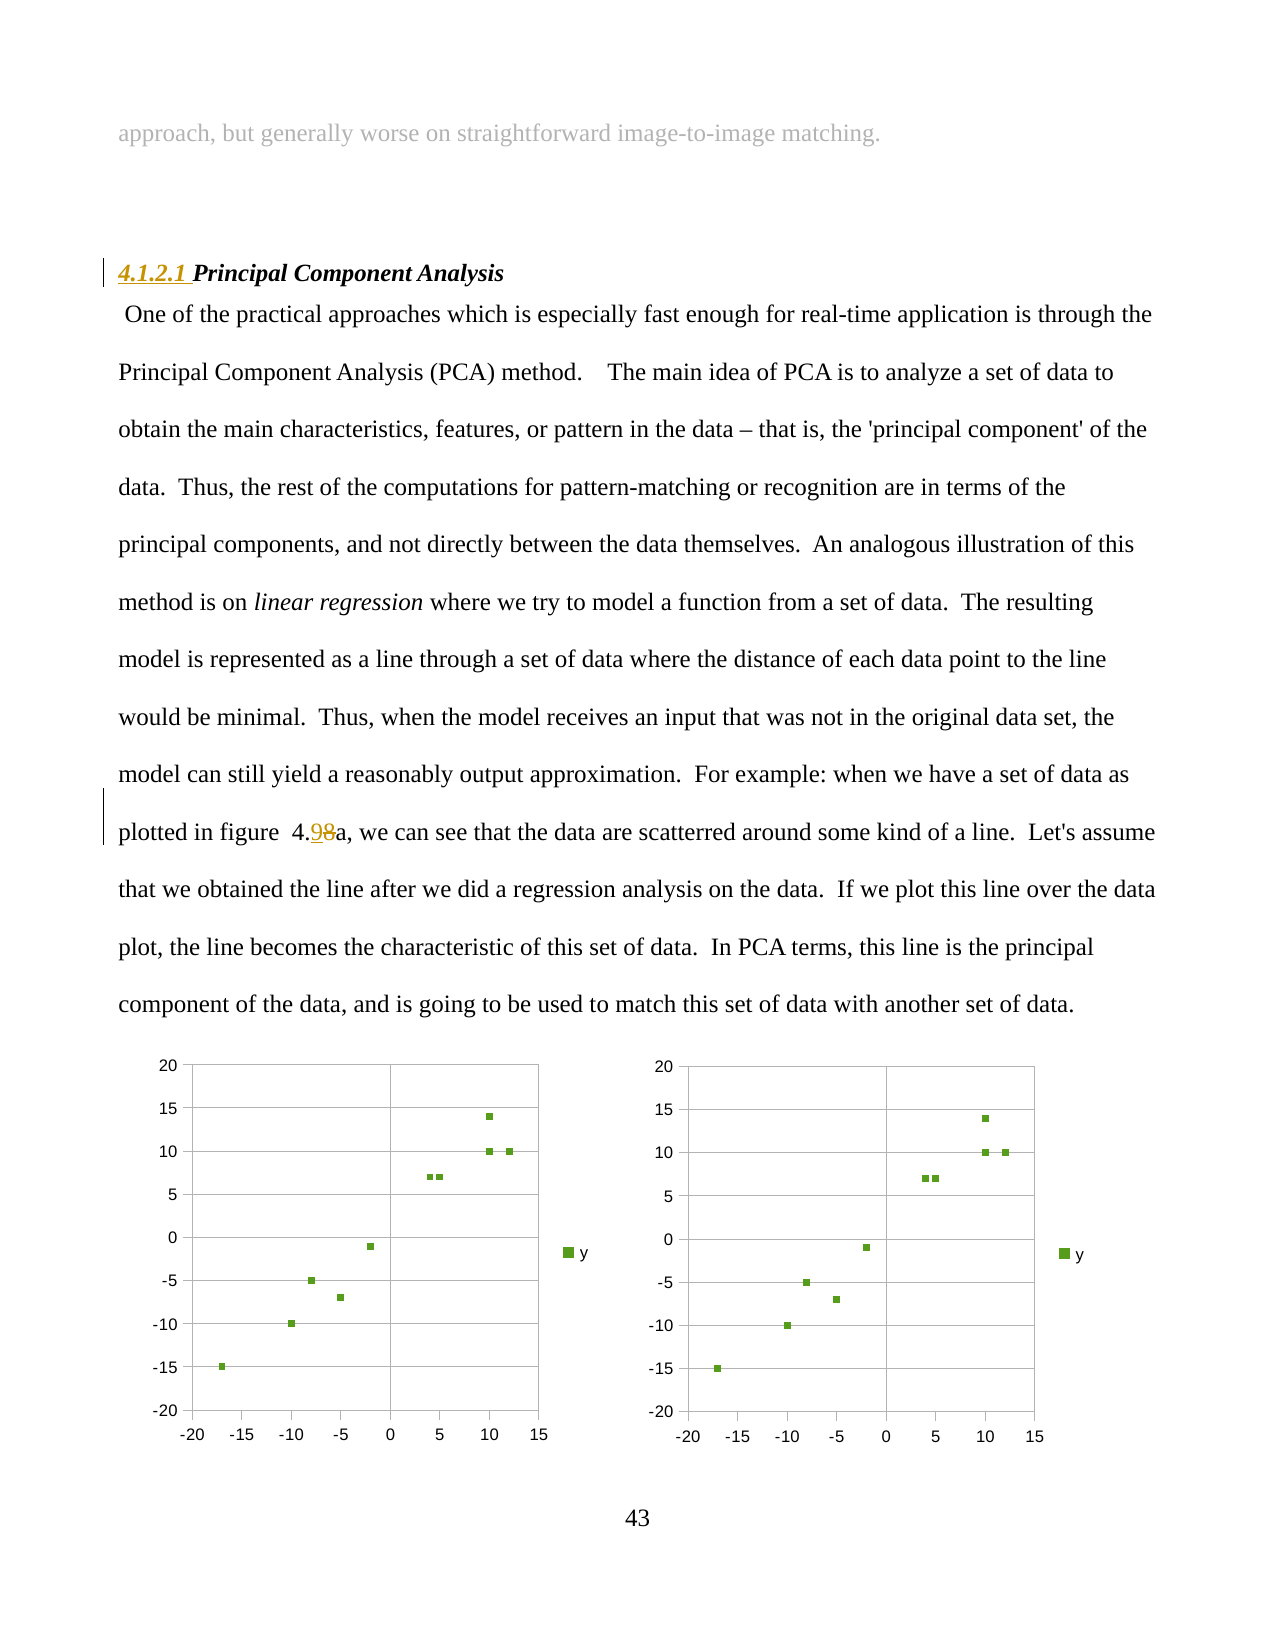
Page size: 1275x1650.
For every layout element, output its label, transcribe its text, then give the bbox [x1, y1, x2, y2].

text approach, but generally worse on straightforward image-to-image matching. [118, 118, 1157, 147]
text One of the practical approaches which is especially fast enough for real-time application is through the Principal Component Analysis (PCA) method. The main idea of PCA is to analyze a set of data to obtain the main characteristics, features, or pattern in the data – that is, the 'principal component' of the data. Thus, the rest of the computations for pattern-matching or recognition are in terms of the principal components, and not directly between the data themselves. An analogous illustration of this method is on linear regression where we try to model a function from a set of data. The resulting model is represented as a line through a set of data where the distance of each data point to the line would be minimal. Thus, when the model receives an input that was not in the original data set, the model can still yield a reasonably output approximation. For example: when we have a set of data as plotted in figure 4.9a, we can see that the data are scatterred around some kind of a line. Let's assume that we obtained the line after we did a regression analysis on the data. If we plot this line over the data plot, the line becomes the characteristic of this set of data. In PCA terms, this line is the principal component of the data, and is going to be used to match this set of data with another set of data. [118, 299, 1157, 1018]
subtitle 4.1.2.1 Principal Component Analysis [118, 258, 1157, 287]
